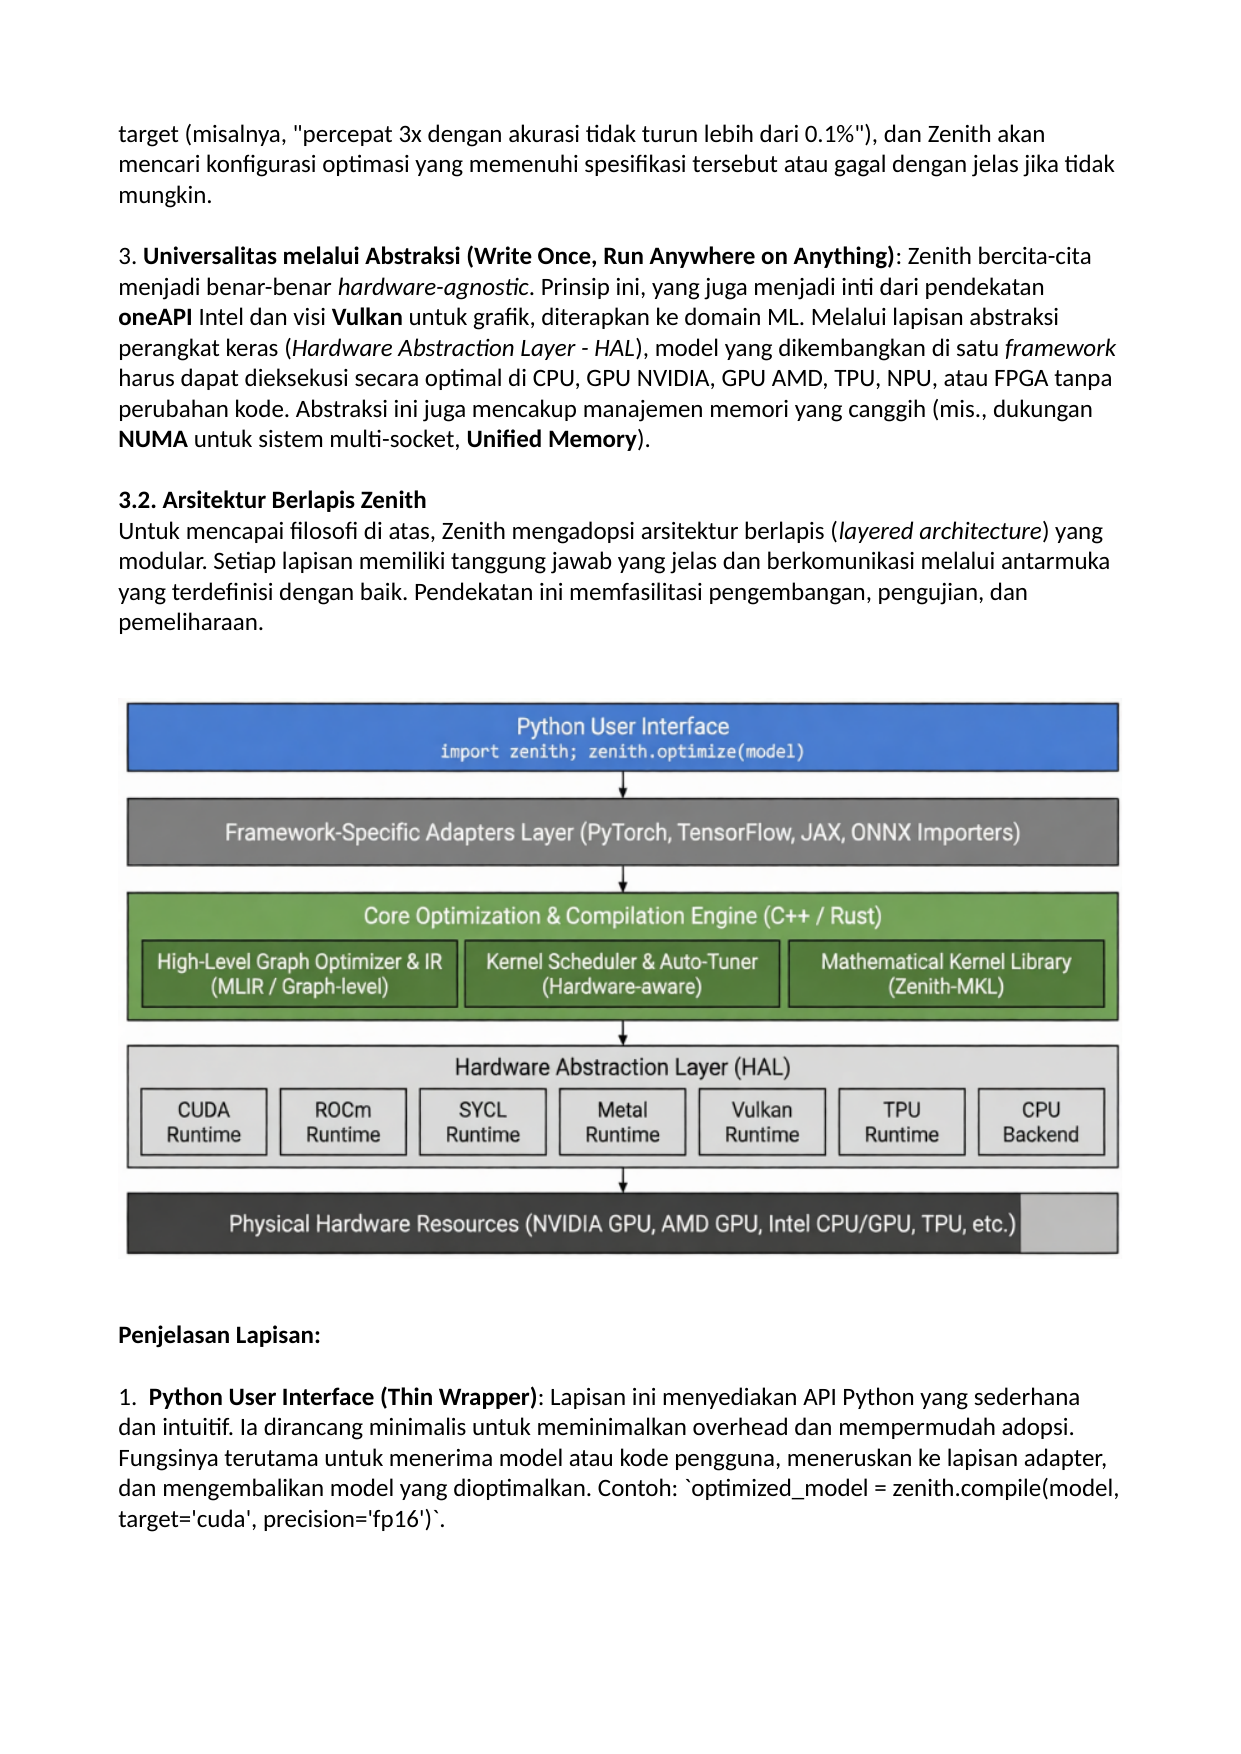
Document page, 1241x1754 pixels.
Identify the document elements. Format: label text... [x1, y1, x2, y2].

text Penjelasan Lapisan: [118, 1319, 1122, 1350]
text 1. Python User Interface (Thin Wrapper): Lapisan ini menyediakan API Python yang sederhana dan intuitif. Ia dirancang minimalis untuk meminimalkan overhead dan mempermudah adopsi. Fungsinya terutama untuk menerima model atau kode pengguna, meneruskan ke lapisan adapter, dan mengembalikan model yang dioptimalkan. Contoh: `optimized_model = zenith.compile(model, target='cuda', precision='fp16')`. [118, 1381, 1122, 1533]
text 3. Universalitas melalui Abstraksi (Write Once, Run Anywhere on Anything): Zenith bercita-cita menjadi benar-benar hardware-agnostic. Prinsip ini, yang juga menjadi inti dari pendekatan oneAPI Intel dan visi Vulkan untuk grafik, diterapkan ke domain ML. Melalui lapisan abstraksi perangkat keras (Hardware Abstraction Layer - HAL), model yang dikembangkan di satu framework harus dapat dieksekusi secara optimal di CPU, GPU NVIDIA, GPU AMD, TPU, NPU, atau FPGA tanpa perubahan kode. Abstraksi ini juga mencakup manajemen memori yang canggih (mis., dukungan NUMA untuk sistem multi-socket, Unified Memory). [118, 240, 1122, 454]
picture [118, 698, 1123, 1259]
text target (misalnya, "percepat 3x dengan akurasi tidak turun lebih dari 0.1%"), dan Zenith akan mencari konfigurasi optimasi yang memenuhi spesifikasi tersebut atau gagal dengan jelas jika tidak mungkin. [118, 118, 1122, 210]
text Untuk mencapai filosofi di atas, Zenith mengadopsi arsitektur berlapis (layered architecture) yang modular. Setiap lapisan memiliki tanggung jawab yang jelas dan berkomunikasi melalui antarmuka yang terdefinisi dengan baik. Pendekatan ini memfasilitasi pengembangan, pengujian, dan pemeliharaan. [118, 515, 1122, 637]
text 3.2. Arsitektur Berlapis Zenith [118, 484, 1122, 515]
